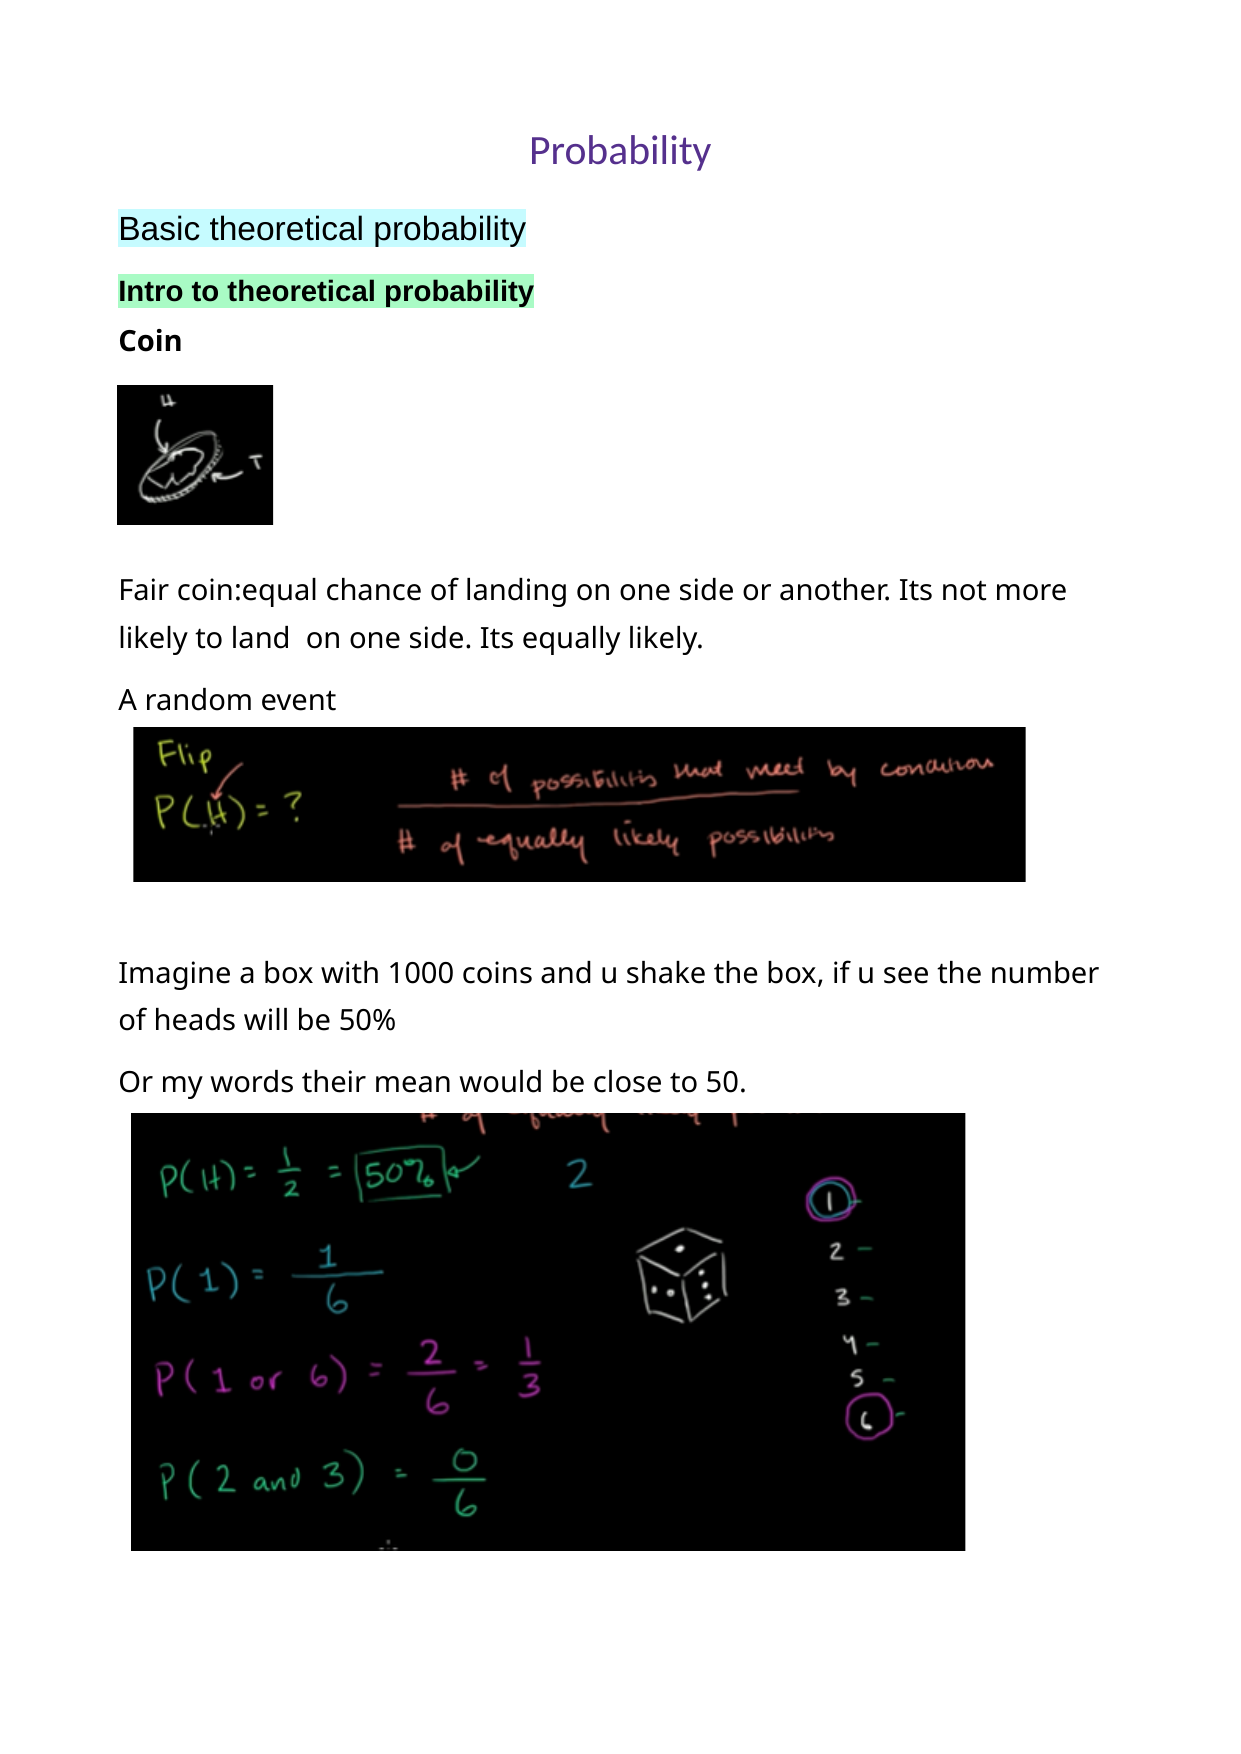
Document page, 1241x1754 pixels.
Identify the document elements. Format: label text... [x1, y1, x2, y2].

text A random event [118, 679, 1122, 719]
text Imagine a box with 1000 coins and u shake the box, if u see the number of heads will be 50% [118, 952, 1122, 1039]
picture [133, 727, 1026, 882]
picture [117, 385, 274, 525]
subtitle Basic theoretical probability [118, 208, 1122, 247]
text Or my words their mean would be close to 50. [118, 1062, 1122, 1101]
text Fair coin:equal chance of landing on one side or another. Its not more likely to land on one side. Its equally likely. [118, 569, 1122, 657]
subtitle Probability [118, 124, 1122, 175]
picture [131, 1113, 966, 1551]
subtitle Intro to theoretical probability [534, 274, 1122, 308]
text Coin [118, 321, 1122, 360]
